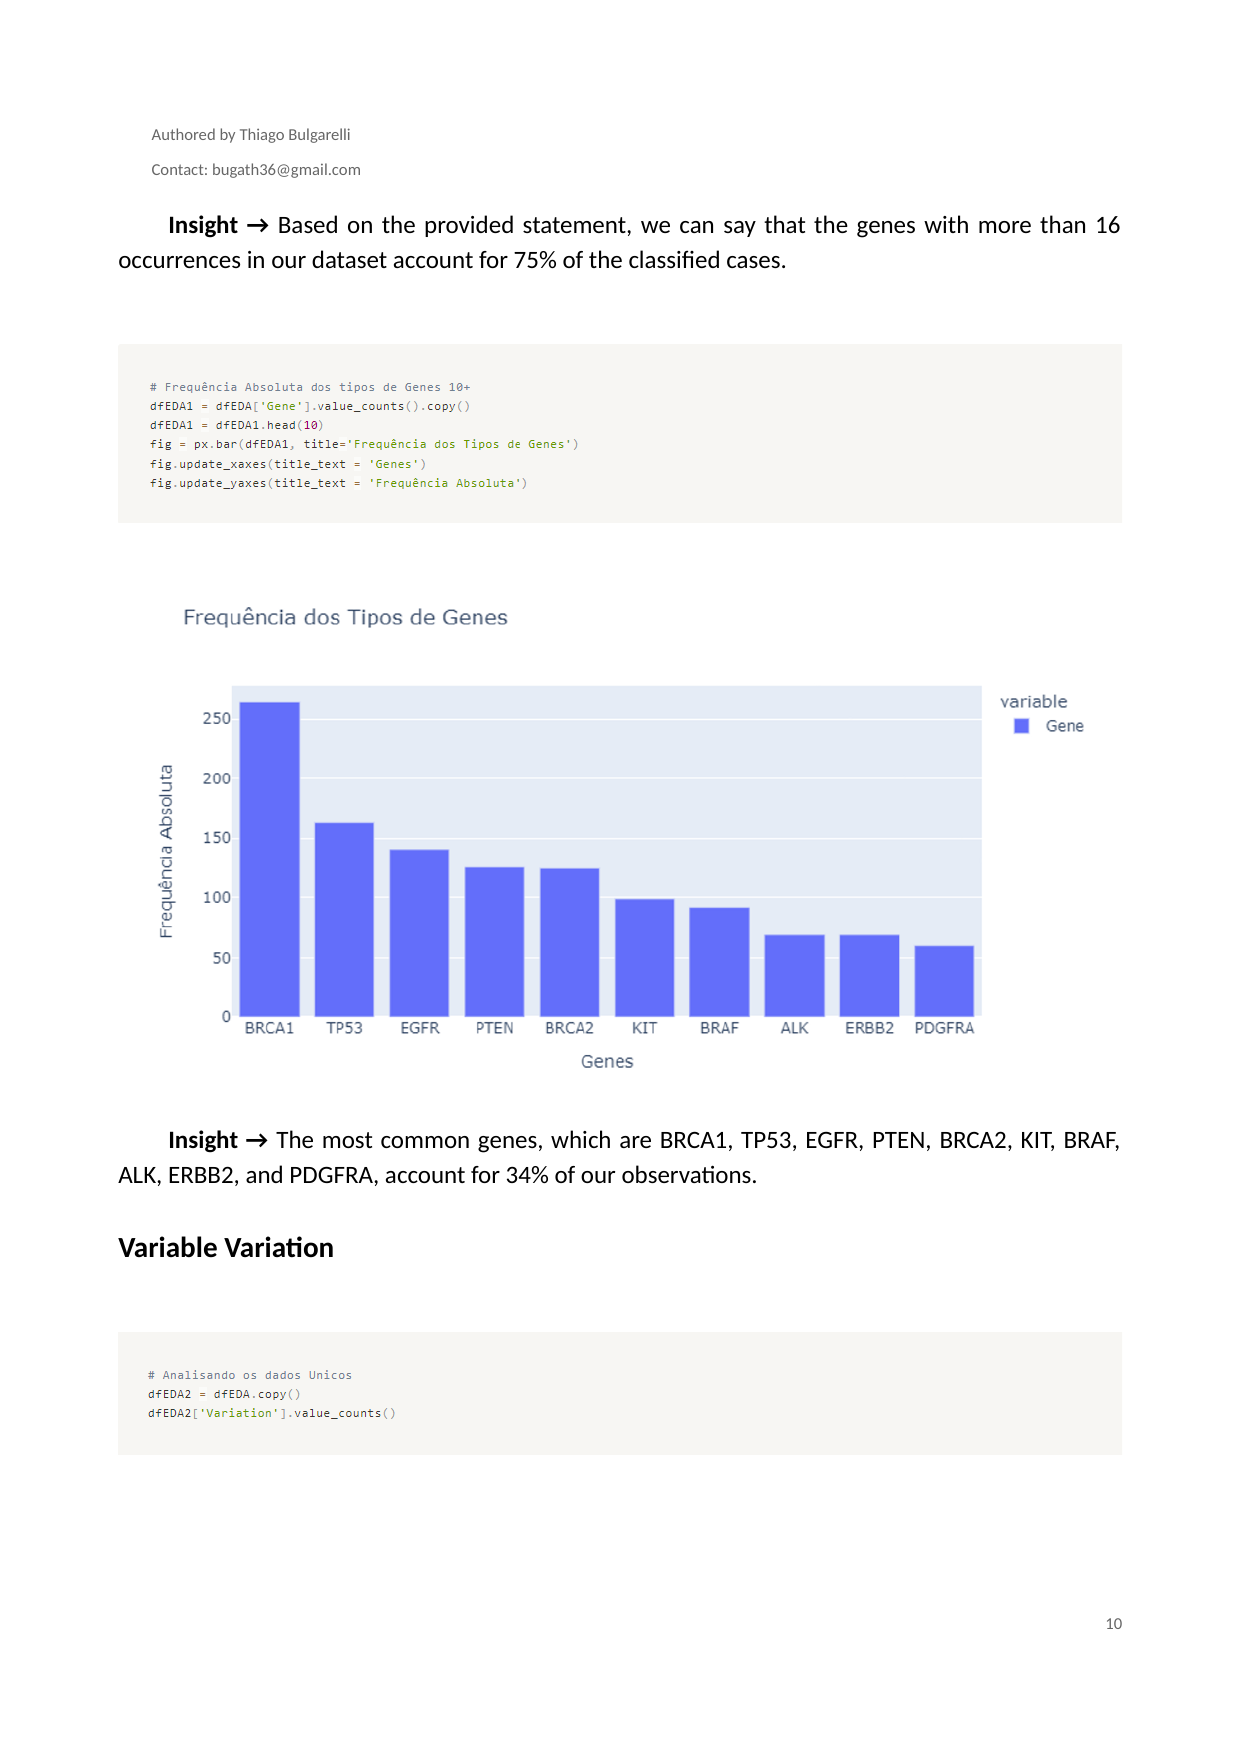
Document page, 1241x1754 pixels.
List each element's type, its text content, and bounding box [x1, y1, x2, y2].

picture [126, 587, 1091, 1071]
text Insight → Based on the provided statement, we can say that the genes with more than 16 occurrences in our dataset account for 75% of the classified cases. [118, 209, 1122, 274]
subtitle Variable Variation [118, 1229, 1122, 1265]
text Insight → The most common genes, which are BRCA1, TP53, EGFR, PTEN, BRCA2, KIT, BRAF, ALK, ERBB2, and PDGFRA, account for 34% of our observations. [118, 1124, 1122, 1190]
picture [118, 1332, 1123, 1455]
picture [118, 343, 1123, 523]
